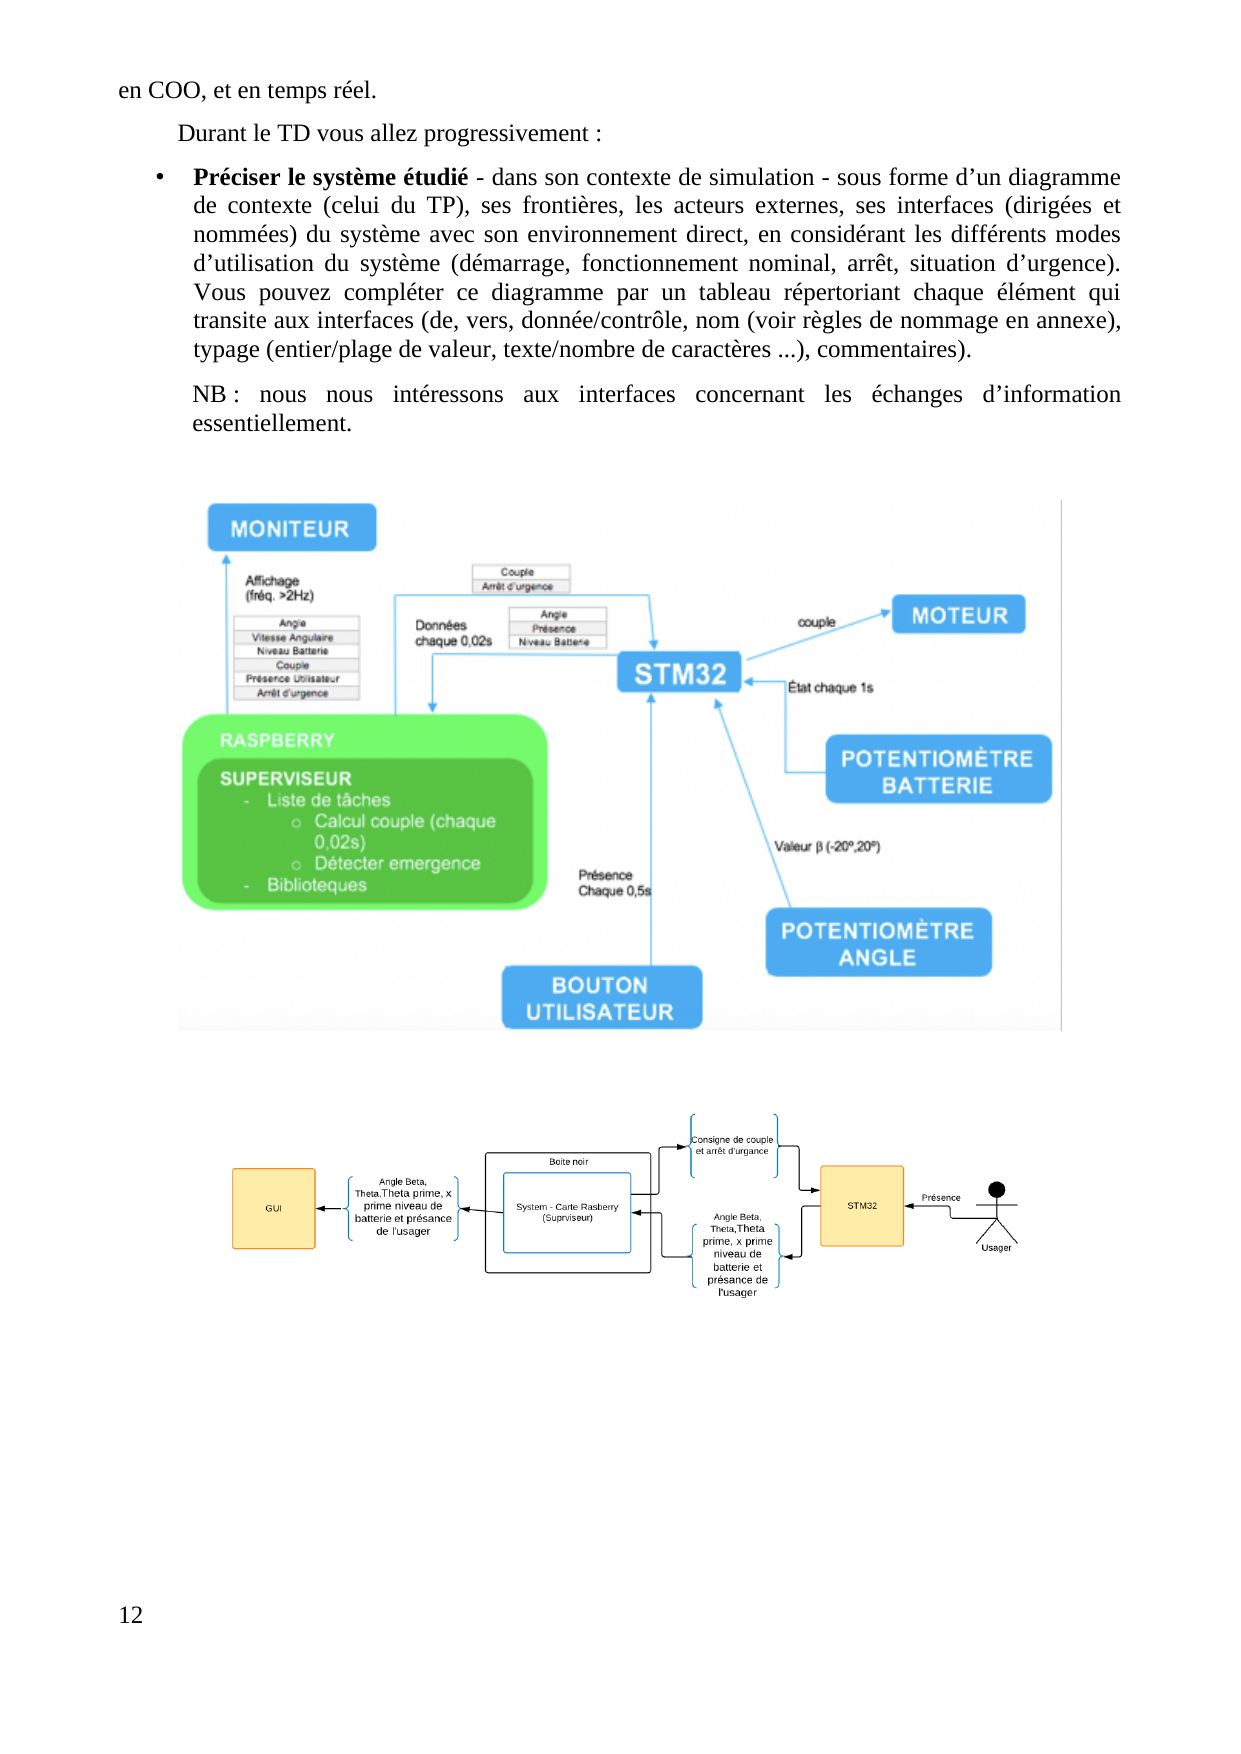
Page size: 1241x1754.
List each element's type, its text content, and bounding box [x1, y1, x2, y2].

picture [178, 499, 1063, 1031]
list Préciser le système étudié - dans son contexte de simulation - sous forme d’un diagramme de contexte (celui du TP), ses frontières, les acteurs externes, ses interfaces (dirigées et nommées) du système avec son environnement direct, en considérant les différents modes d’utilisation du système (démarrage, fonctionnement nominal, arrêt, situation d’urgence). Vous pouvez compléter ce diagramme par un tableau répertoriant chaque élément qui transite aux interfaces (de, vers, donnée/contrôle, nom (voir règles de nommage en annexe), typage (entier/plage de valeur, texte/nombre de caractères ...), commentaires). [156, 162, 1122, 363]
picture [179, 1076, 1066, 1313]
text en COO, et en temps réel. [118, 75, 1122, 104]
text NB : nous nous intéressons aux interfaces concernant les échanges d’information essentiellement. [192, 379, 1122, 437]
text Durant le TD vous allez progressivement : [118, 118, 1122, 147]
